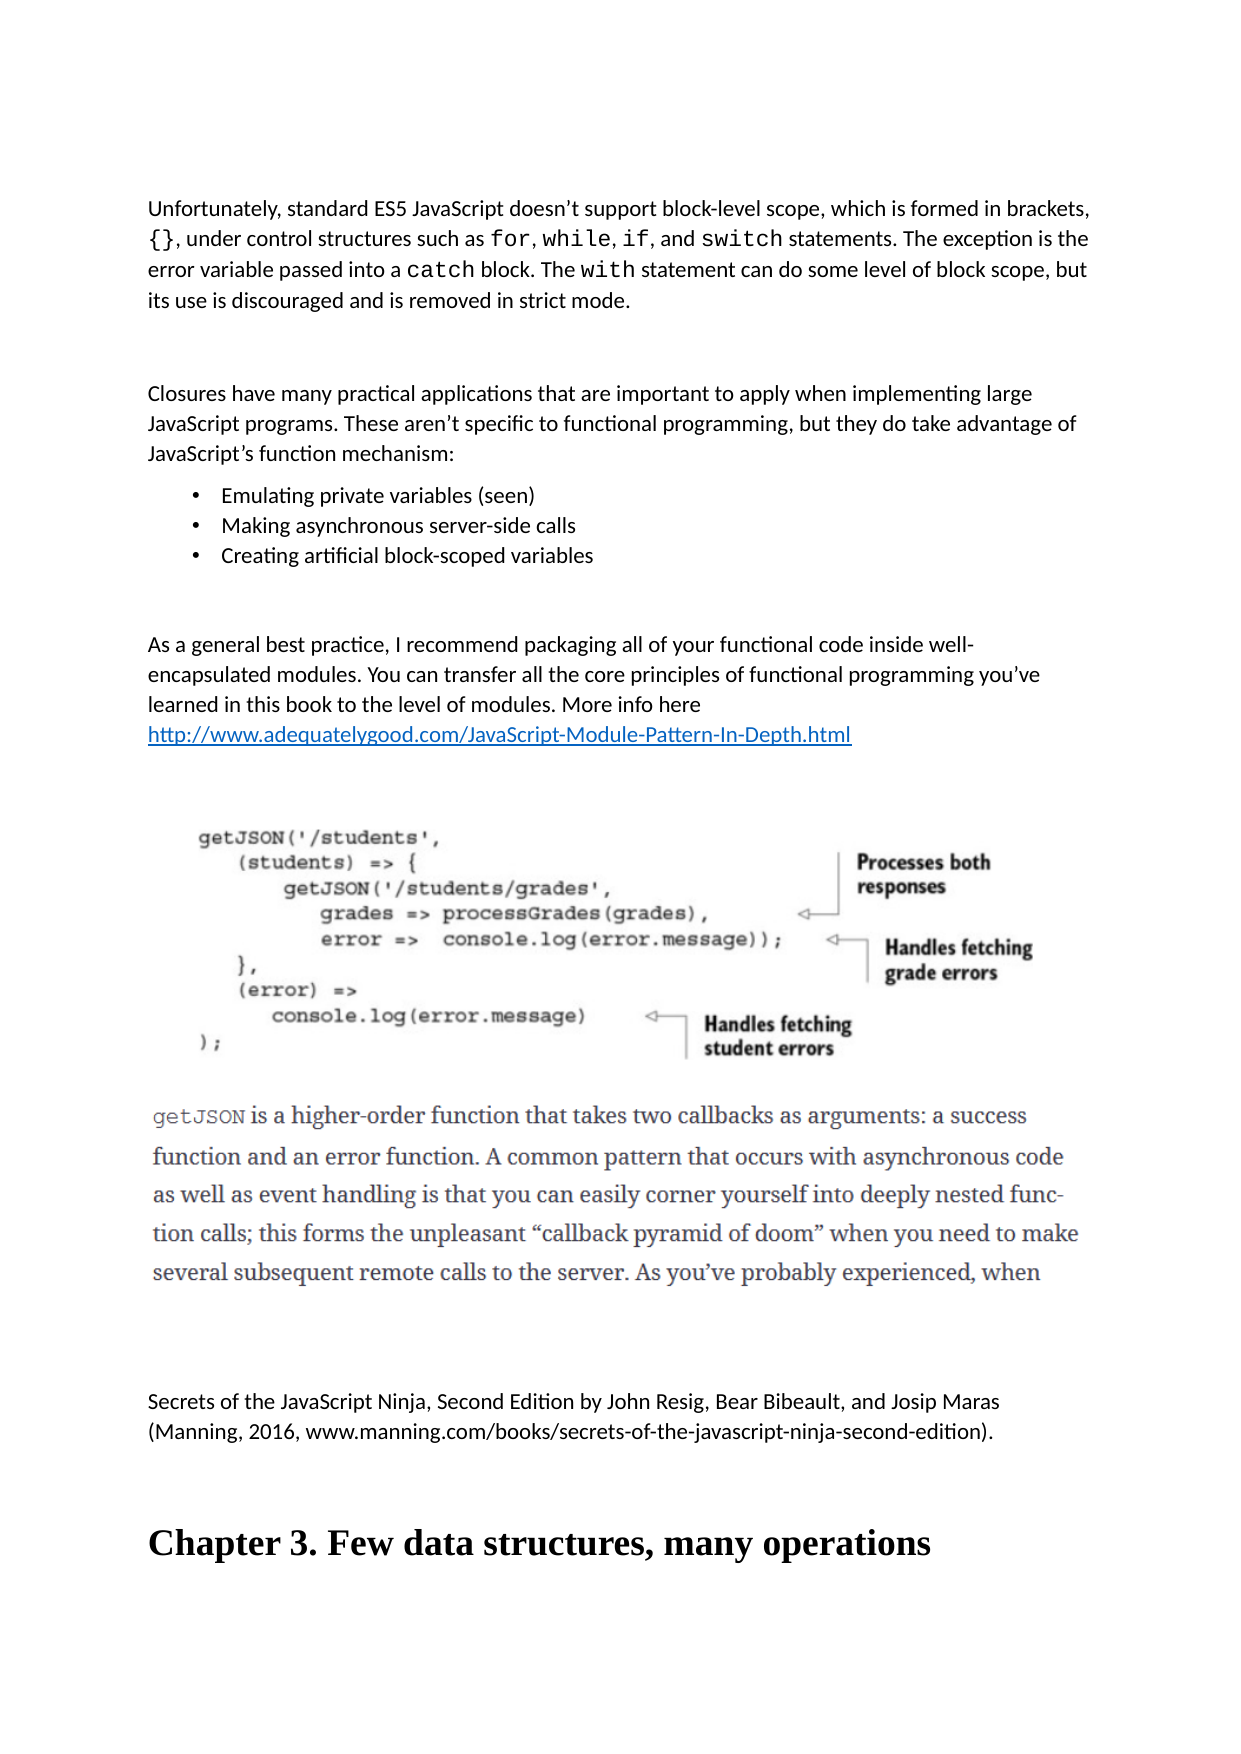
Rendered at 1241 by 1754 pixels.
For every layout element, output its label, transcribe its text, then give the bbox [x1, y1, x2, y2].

text Unfortunately, standard ES5 JavaScript doesn’t support block-level scope, which is formed in brackets, {}, under control structures such as for, while, if, and switch statements. The exception is the error variable passed into a catch block. The with statement can do some level of block scope, but its use is discouraged and is removed in strict mode. [148, 194, 1093, 314]
list Making asynchronous server-side calls [192, 511, 1093, 539]
text Closures have many practical applications that are important to apply when implementing large JavaScript programs. These aren’t specific to functional programming, but they do take advantage of JavaScript’s function mechanism: [148, 379, 1093, 467]
text Secrets of the JavaScript Ninja, Second Edition by John Resig, Bear Bibeault, and Josip Maras (Manning, 2016, www.manning.com/books/secrets-of-the-javascript-ninja-second-edition). [148, 1387, 1093, 1445]
text As a general best practice, I recommend packaging all of your functional code inside well-encapsulated modules. You can transfer all the core principles of functional programming you’ve learned in this book to the level of modules. More info here http://www.adequatelygood.com/JavaScript-Module-Pattern-In-Depth.html [148, 630, 1093, 748]
list Creating artificial block-scoped variables [192, 541, 1093, 569]
subtitle Chapter 3. Few data structures, many operations [148, 1520, 1093, 1563]
list Emulating private variables (seen) [192, 481, 1093, 509]
